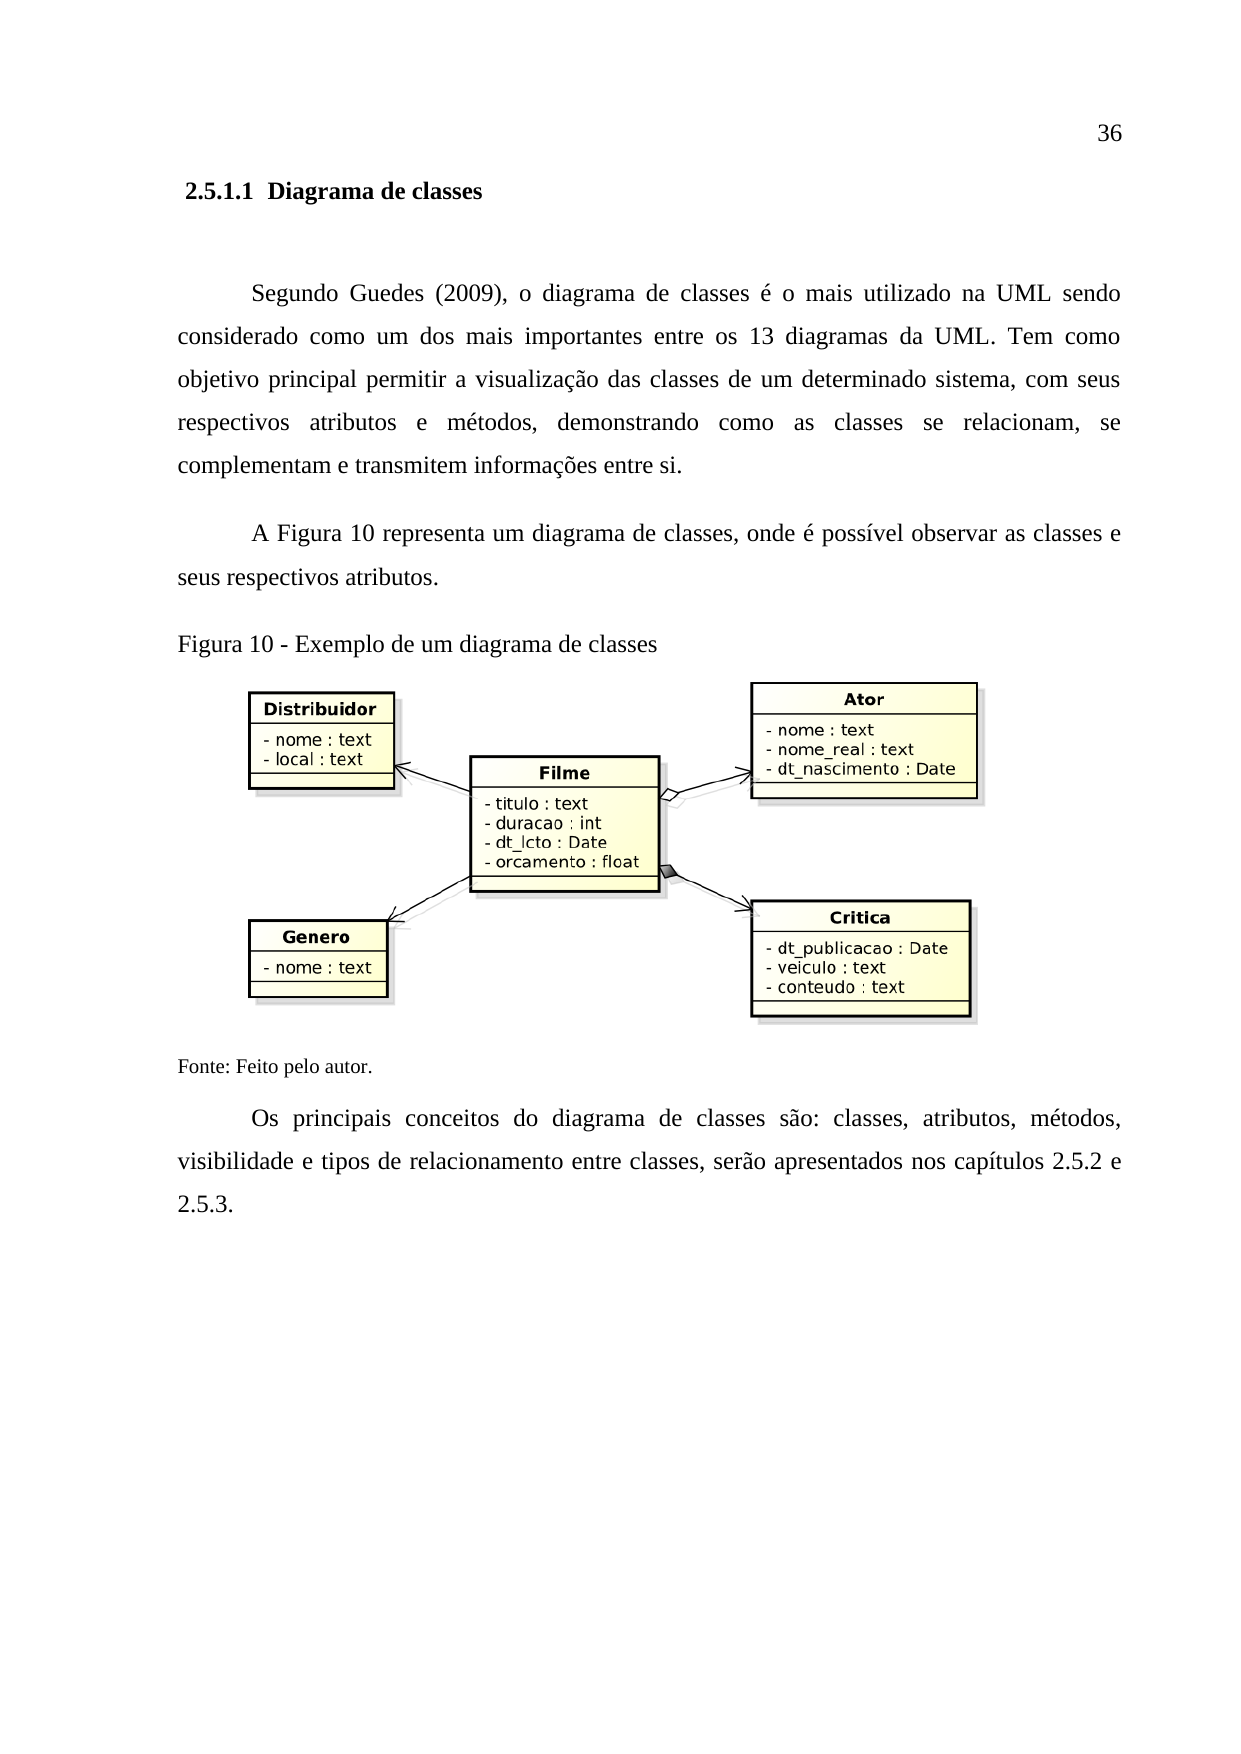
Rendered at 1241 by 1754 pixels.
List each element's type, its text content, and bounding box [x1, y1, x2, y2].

picture [231, 666, 993, 1030]
text Os principais conceitos do diagrama de classes são: classes, atributos, métodos, visibilidade e tipos de relacionamento entre classes, serão apresentados nos capítulos 2.5.2 e 2.5.3. [177, 1103, 1122, 1218]
text Fonte: Feito pelo autor. [177, 1054, 1122, 1078]
text Segundo Guedes (2009), o diagrama de classes é o mais utilizado na UML sendo considerado como um dos mais importantes entre os 13 diagramas da UML. Tem como objetivo principal permitir a visualização das classes de um determinado sistema, com seus respectivos atributos e métodos, demonstrando como as classes se relacionam, se complementam e transmitem informações entre si. [177, 278, 1122, 479]
list Diagrama de classes [185, 176, 1122, 205]
text A Figura 10 representa um diagrama de classes, onde é possível observar as classes e seus respectivos atributos. [177, 518, 1122, 590]
text Figura 10 - Exemplo de um diagrama de classes [177, 629, 1122, 658]
